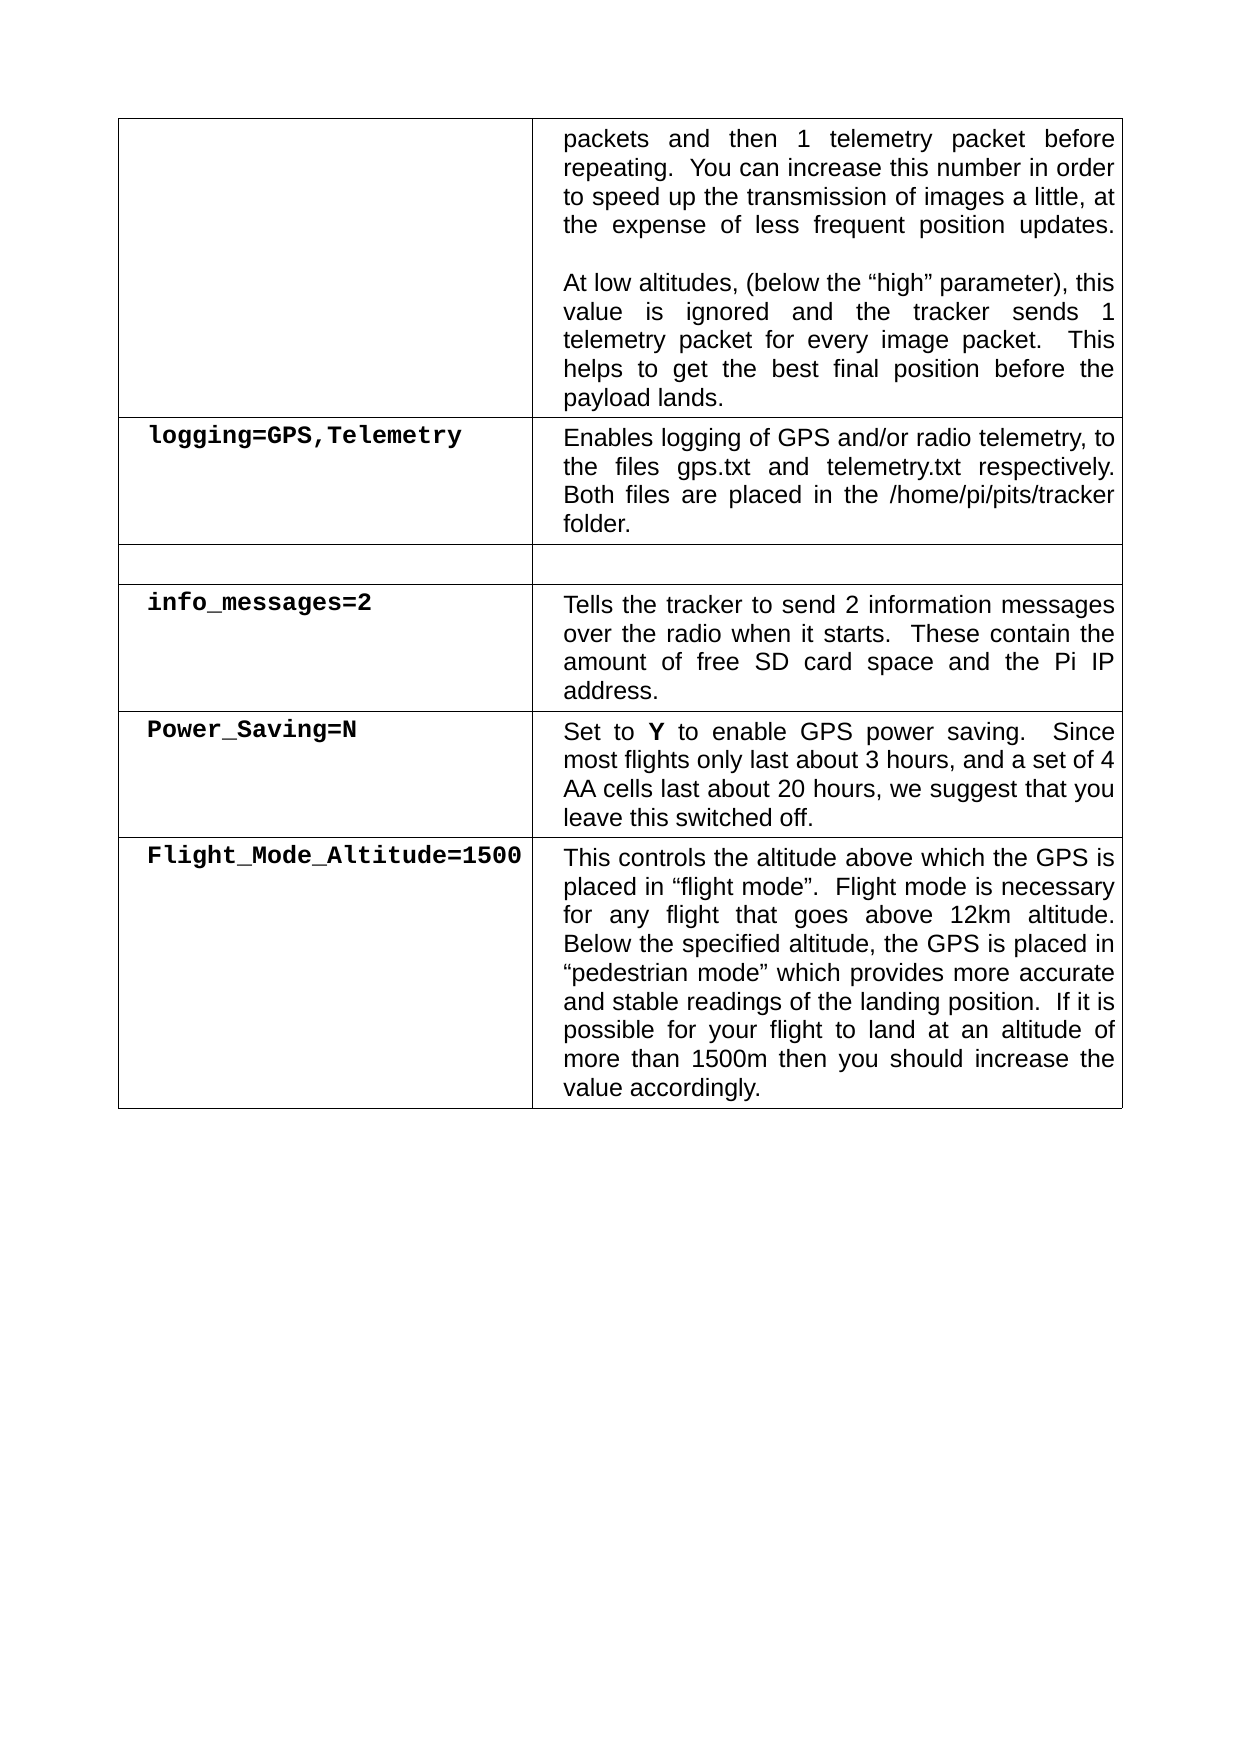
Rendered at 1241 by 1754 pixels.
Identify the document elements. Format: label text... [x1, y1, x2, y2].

table_cell packets and then 1 telemetry packet before repeating. You can increase this number in order to speed up the transmission of images a little, at the expense of less frequent position updates. At low altitudes, (below the “high” parameter), this value is ignored and the tracker sends 1 telemetry packet for every image packet. This helps to get the best final position before the payload lands. [533, 119, 1122, 417]
table_cell logging=GPS,Telemetry [119, 418, 532, 544]
table_cell Enables logging of GPS and/or radio telemetry, to the files gps.txt and telemetry.txt respectively. Both files are placed in the /home/pi/pits/tracker folder. [533, 418, 1122, 544]
table_cell info_messages=2 [119, 585, 532, 711]
table_cell [533, 545, 1122, 584]
table_cell Set to Y to enable GPS power saving. Since most flights only last about 3 hours, and a set of 4 AA cells last about 20 hours, we suggest that you leave this switched off. [533, 712, 1122, 837]
table_cell Power_Saving=N [119, 712, 532, 837]
table_cell [119, 119, 532, 417]
table_cell This controls the altitude above which the GPS is placed in “flight mode”. Flight mode is necessary for any flight that goes above 12km altitude. Below the specified altitude, the GPS is placed in “pedestrian mode” which provides more accurate and stable readings of the landing position. If it is possible for your flight to land at an altitude of more than 1500m then you should increase the value accordingly. [533, 838, 1122, 1107]
table_cell Tells the tracker to send 2 information messages over the radio when it starts. These contain the amount of free SD card space and the Pi IP address. [533, 585, 1122, 711]
table_cell Flight_Mode_Altitude=1500 [119, 838, 532, 1107]
table_cell [119, 545, 532, 584]
